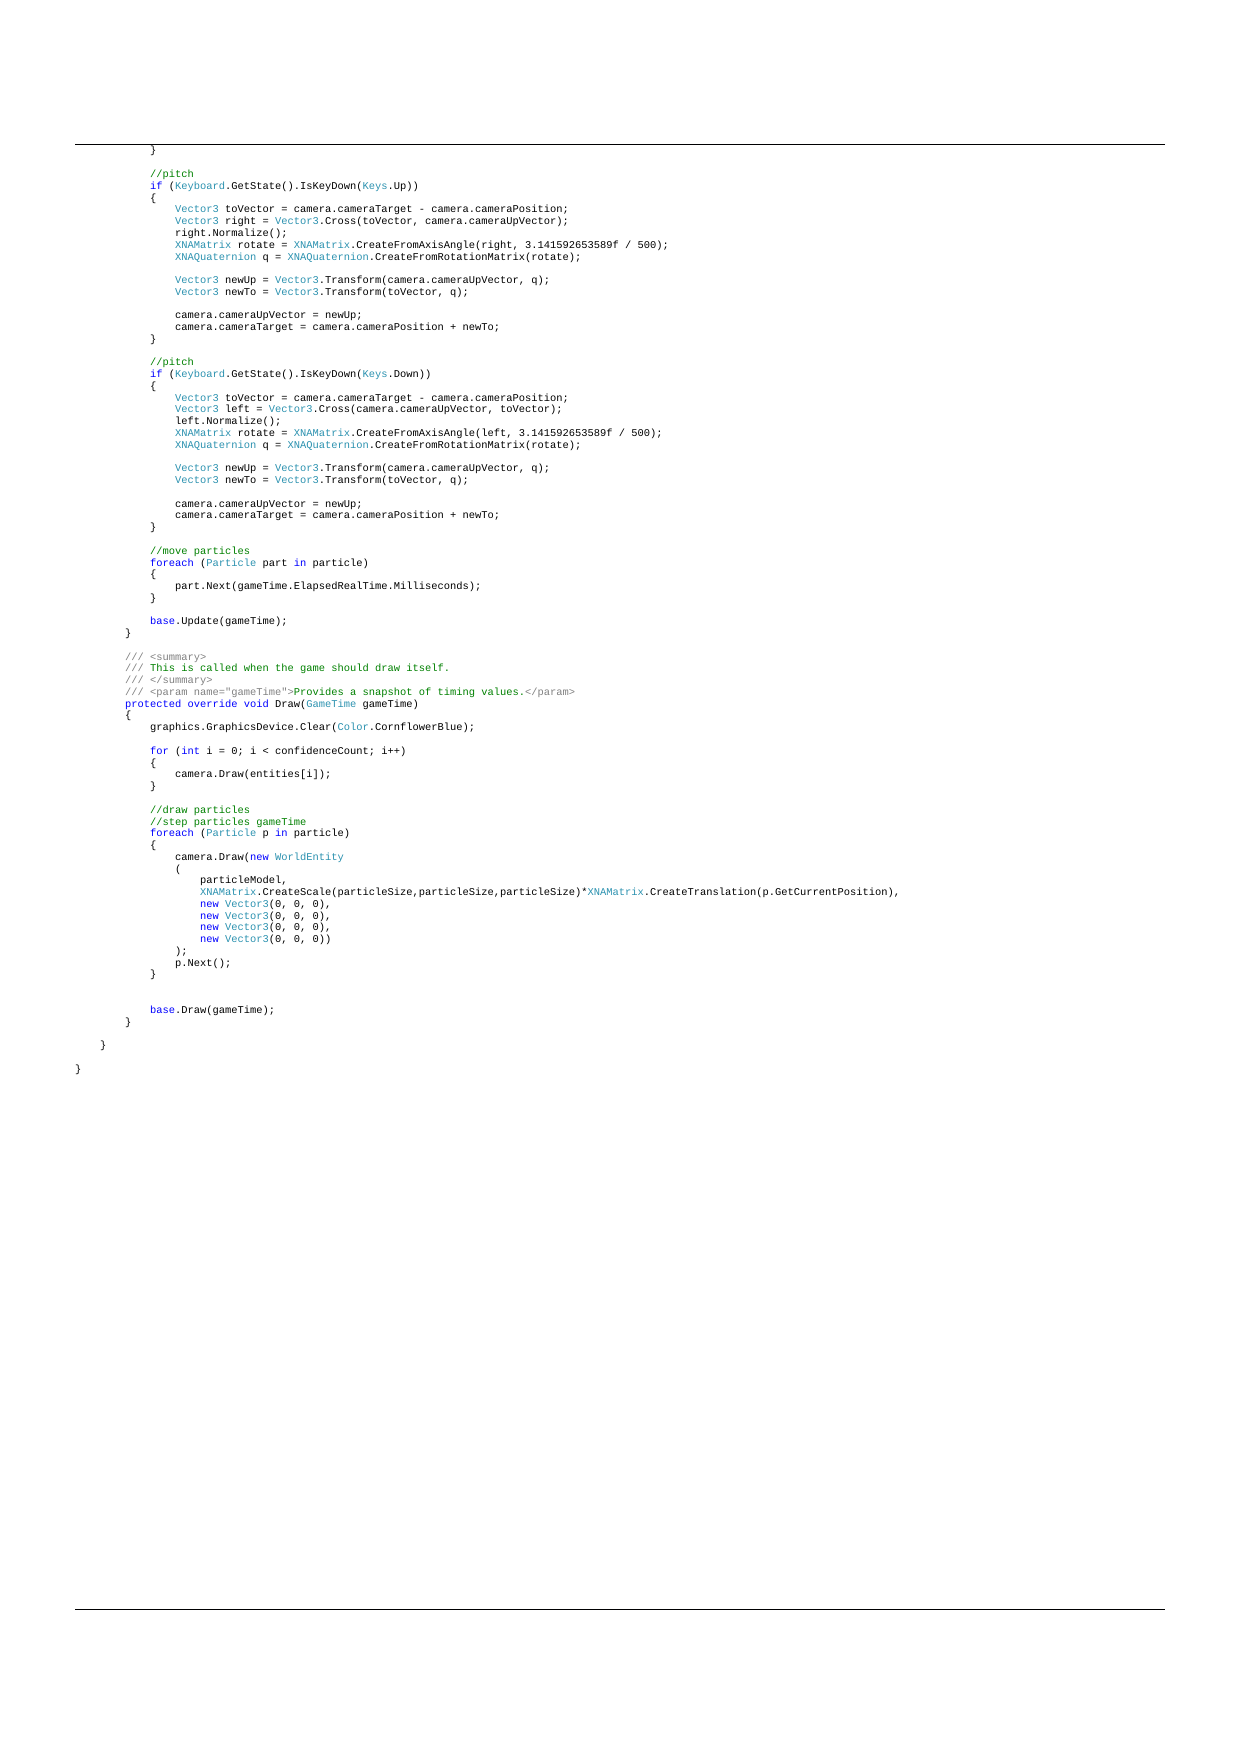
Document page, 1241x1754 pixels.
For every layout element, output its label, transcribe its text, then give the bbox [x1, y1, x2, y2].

text //step particles gameTime [75, 816, 1165, 828]
text /// <summary> [75, 651, 1165, 663]
text Vector3 right = Vector3.Cross(toVector, camera.cameraUpVector); [75, 216, 1165, 228]
text } [75, 522, 1165, 534]
text if (Keyboard.GetState().IsKeyDown(Keys.Down)) [75, 369, 1165, 381]
text //pitch [75, 169, 1165, 181]
text { [75, 192, 1165, 204]
text Vector3 newTo = Vector3.Transform(toVector, q); [75, 287, 1165, 298]
text new Vector3(0, 0, 0), [75, 922, 1165, 934]
text Vector3 newUp = Vector3.Transform(camera.cameraUpVector, q); [75, 463, 1165, 475]
text camera.Draw(new WorldEntity [75, 852, 1165, 863]
text ); [75, 946, 1165, 957]
text //draw particles [75, 804, 1165, 816]
text XNAQuaternion q = XNAQuaternion.CreateFromRotationMatrix(rotate); [75, 439, 1165, 451]
text if (Keyboard.GetState().IsKeyDown(Keys.Up)) [75, 181, 1165, 192]
text camera.cameraTarget = camera.cameraPosition + newTo; [75, 322, 1165, 334]
text XNAQuaternion q = XNAQuaternion.CreateFromRotationMatrix(rotate); [75, 251, 1165, 263]
text left.Normalize(); [75, 416, 1165, 428]
text //pitch [75, 357, 1165, 369]
text base.Update(gameTime); [75, 616, 1165, 628]
text } [75, 334, 1165, 345]
text base.Draw(gameTime); [75, 1004, 1165, 1016]
text camera.cameraTarget = camera.cameraPosition + newTo; [75, 510, 1165, 522]
text /// <param name="gameTime">Provides a snapshot of timing values.</param> [75, 687, 1165, 698]
text new Vector3(0, 0, 0), [75, 910, 1165, 922]
text { [75, 710, 1165, 722]
text part.Next(gameTime.ElapsedRealTime.Milliseconds); [75, 581, 1165, 593]
text protected override void Draw(GameTime gameTime) [75, 698, 1165, 710]
text } [75, 593, 1165, 604]
text XNAMatrix rotate = XNAMatrix.CreateFromAxisAngle(left, 3.141592653589f / 500); [75, 428, 1165, 439]
text camera.cameraUpVector = newUp; [75, 498, 1165, 510]
text new Vector3(0, 0, 0)) [75, 934, 1165, 946]
text { [75, 840, 1165, 852]
text ( [75, 863, 1165, 875]
text foreach (Particle part in particle) [75, 557, 1165, 569]
text camera.cameraUpVector = newUp; [75, 310, 1165, 322]
text XNAMatrix rotate = XNAMatrix.CreateFromAxisAngle(right, 3.141592653589f / 500); [75, 239, 1165, 251]
text right.Normalize(); [75, 228, 1165, 239]
text XNAMatrix.CreateScale(particleSize,particleSize,particleSize)*XNAMatrix.CreateTranslation(p.GetCurrentPosition), [75, 887, 1165, 899]
text Vector3 toVector = camera.cameraTarget - camera.cameraPosition; [75, 392, 1165, 404]
text Vector3 toVector = camera.cameraTarget - camera.cameraPosition; [75, 204, 1165, 216]
text } [75, 628, 1165, 640]
text } [75, 781, 1165, 793]
text new Vector3(0, 0, 0), [75, 899, 1165, 910]
text p.Next(); [75, 957, 1165, 969]
text particleModel, [75, 875, 1165, 887]
text //move particles [75, 546, 1165, 557]
text { [75, 381, 1165, 392]
text Vector3 newTo = Vector3.Transform(toVector, q); [75, 475, 1165, 487]
text /// </summary> [75, 675, 1165, 687]
text Vector3 newUp = Vector3.Transform(camera.cameraUpVector, q); [75, 275, 1165, 287]
text } [75, 1016, 1165, 1028]
text Vector3 left = Vector3.Cross(camera.cameraUpVector, toVector); [75, 404, 1165, 416]
text for (int i = 0; i < confidenceCount; i++) [75, 746, 1165, 757]
text } [75, 145, 1165, 157]
text { [75, 757, 1165, 769]
text graphics.GraphicsDevice.Clear(Color.CornflowerBlue); [75, 722, 1165, 734]
text } [75, 1040, 1165, 1052]
text foreach (Particle p in particle) [75, 828, 1165, 840]
text { [75, 569, 1165, 581]
text } [75, 1063, 1165, 1075]
text /// This is called when the game should draw itself. [75, 663, 1165, 675]
text camera.Draw(entities[i]); [75, 769, 1165, 781]
text } [75, 969, 1165, 981]
